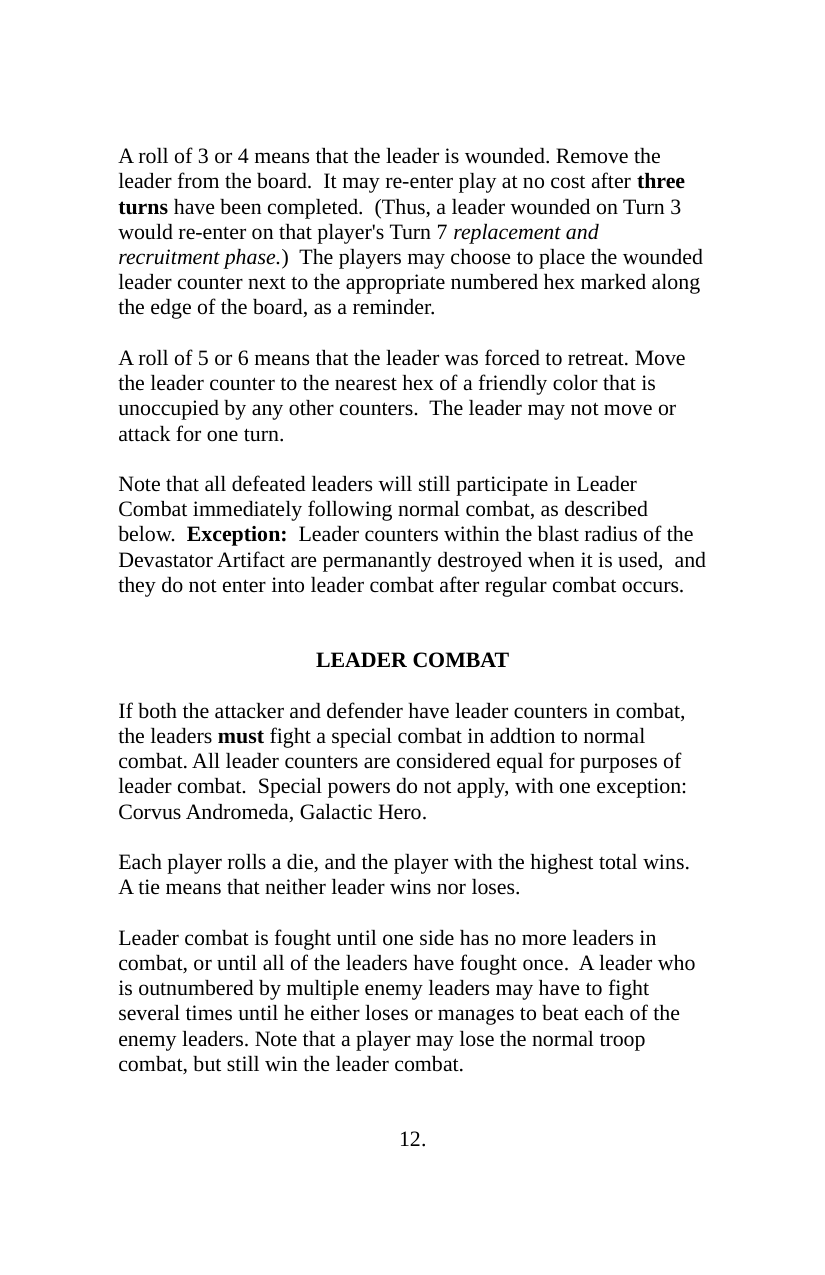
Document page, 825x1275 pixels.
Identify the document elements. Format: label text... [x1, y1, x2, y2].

text 12. [118, 1126, 707, 1152]
text Leader combat is fought until one side has no more leaders in combat, or until all of the leaders have fought once. A leader who is outnumbered by multiple enemy leaders may have to fight several times until he either loses or manages to beat each of the enemy leaders. Note that a player may lose the normal troop combat, but still win the leader combat. [118, 925, 707, 1076]
text LEADER COMBAT [118, 647, 707, 673]
text Each player rolls a die, and the player with the highest total wins. A tie means that neither leader wins nor loses. [118, 849, 707, 899]
text If both the attacker and defender have leader counters in combat, the leaders must fight a special combat in addtion to normal combat. All leader counters are considered equal for purposes of leader combat. Special powers do not apply, with one exception: Corvus Andromeda, Galactic Hero. [118, 698, 707, 824]
text A roll of 5 or 6 means that the leader was forced to retreat. Move the leader counter to the nearest hex of a friendly color that is unoccupied by any other counters. The leader may not move or attack for one turn. [118, 345, 707, 446]
text A roll of 3 or 4 means that the leader is wounded. Remove the leader from the board. It may re-enter play at no cost after three turns have been completed. (Thus, a leader wounded on Turn 3 would re-enter on that player's Turn 7 replacement and recruitment phase.) The players may choose to place the wounded leader counter next to the appropriate numbered hex marked along the edge of the board, as a reminder. [118, 143, 707, 320]
text Note that all defeated leaders will still participate in Leader Combat immediately following normal combat, as described below. Exception: Leader counters within the blast radius of the Devastator Artifact are permanantly destroyed when it is used, and they do not enter into leader combat after regular combat occurs. [118, 471, 707, 597]
